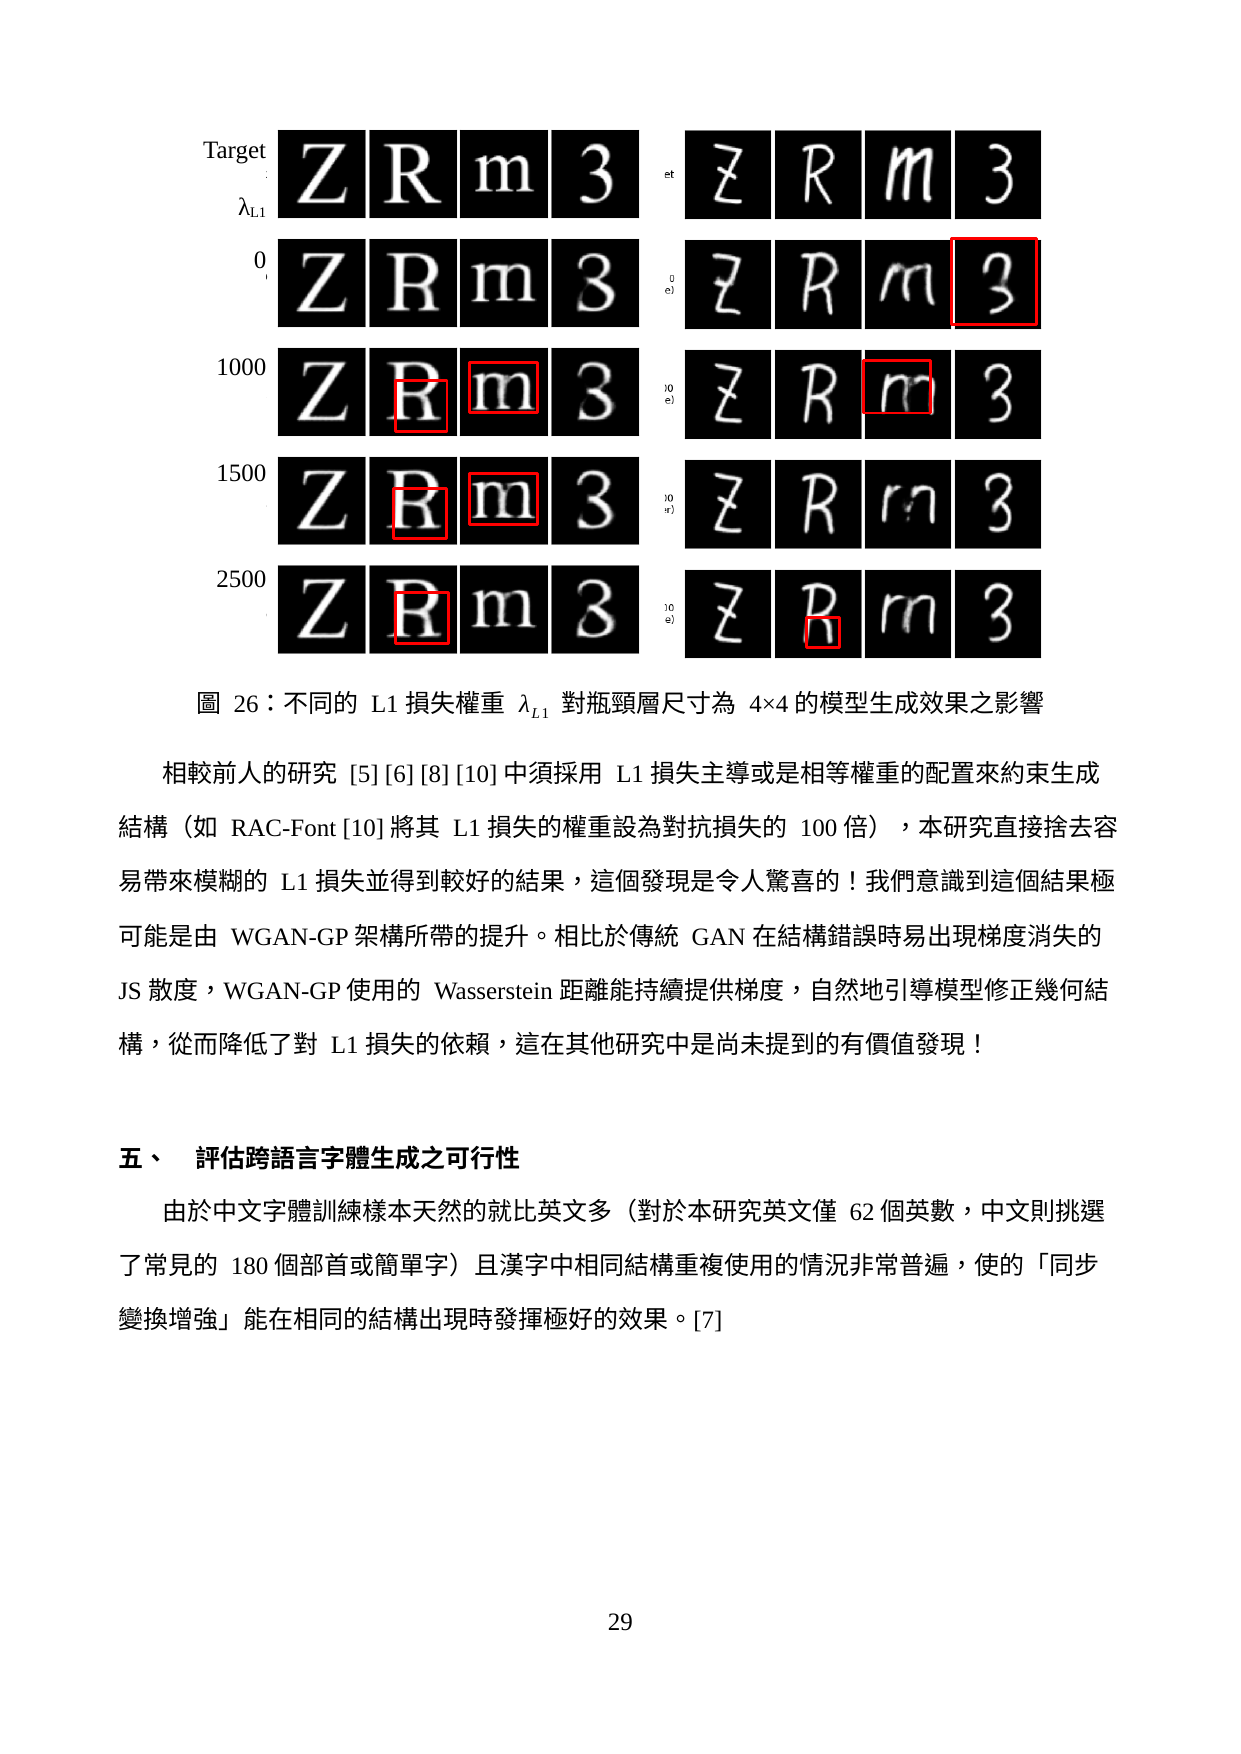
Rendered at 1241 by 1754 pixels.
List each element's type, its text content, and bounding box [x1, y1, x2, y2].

text 由於中文字體訓練樣本天然的就比英文多（對於本研究英文僅 62 個英數，中文則挑選了常見的 180 個部首或簡單字）且漢字中相同結構重複使用的情況非常普遍，使的「同步變換增強」能在相同的結構出現時發揮極好的效果。[7] [118, 1191, 1122, 1336]
text 圖 26：不同的 L1 損失權重 對瓶頸層尺寸為 4×4 的模型生成效果之影響 [118, 684, 1122, 722]
picture [664, 123, 1047, 665]
table_header [118, 118, 655, 671]
table_header [655, 118, 1122, 671]
picture [207, 123, 645, 660]
text 相較前人的研究 [5] [6] [8] [10] 中須採用 L1 損失主導或是相等權重的配置來約束生成結構（如 RAC-Font [10] 將其 L1 損失的權重設為對抗損失的 100 倍），本研究直接捨去容易帶來模糊的 L1 損失並得到較好的結果，這個發現是令人驚喜的！我們意識到這個結果極可能是由 WGAN-GP 架構所帶的提升。相比於傳統 GAN 在結構錯誤時易出現梯度消失的 JS 散度，WGAN-GP 使用的 Wasserstein 距離能持續提供梯度，自然地引導模型修正幾何結構，從而降低了對 L1 損失的依賴，這在其他研究中是尚未提到的有價值發現！ [118, 753, 1122, 1061]
subtitle 評估跨語言字體生成之可行性 [118, 1139, 1122, 1175]
